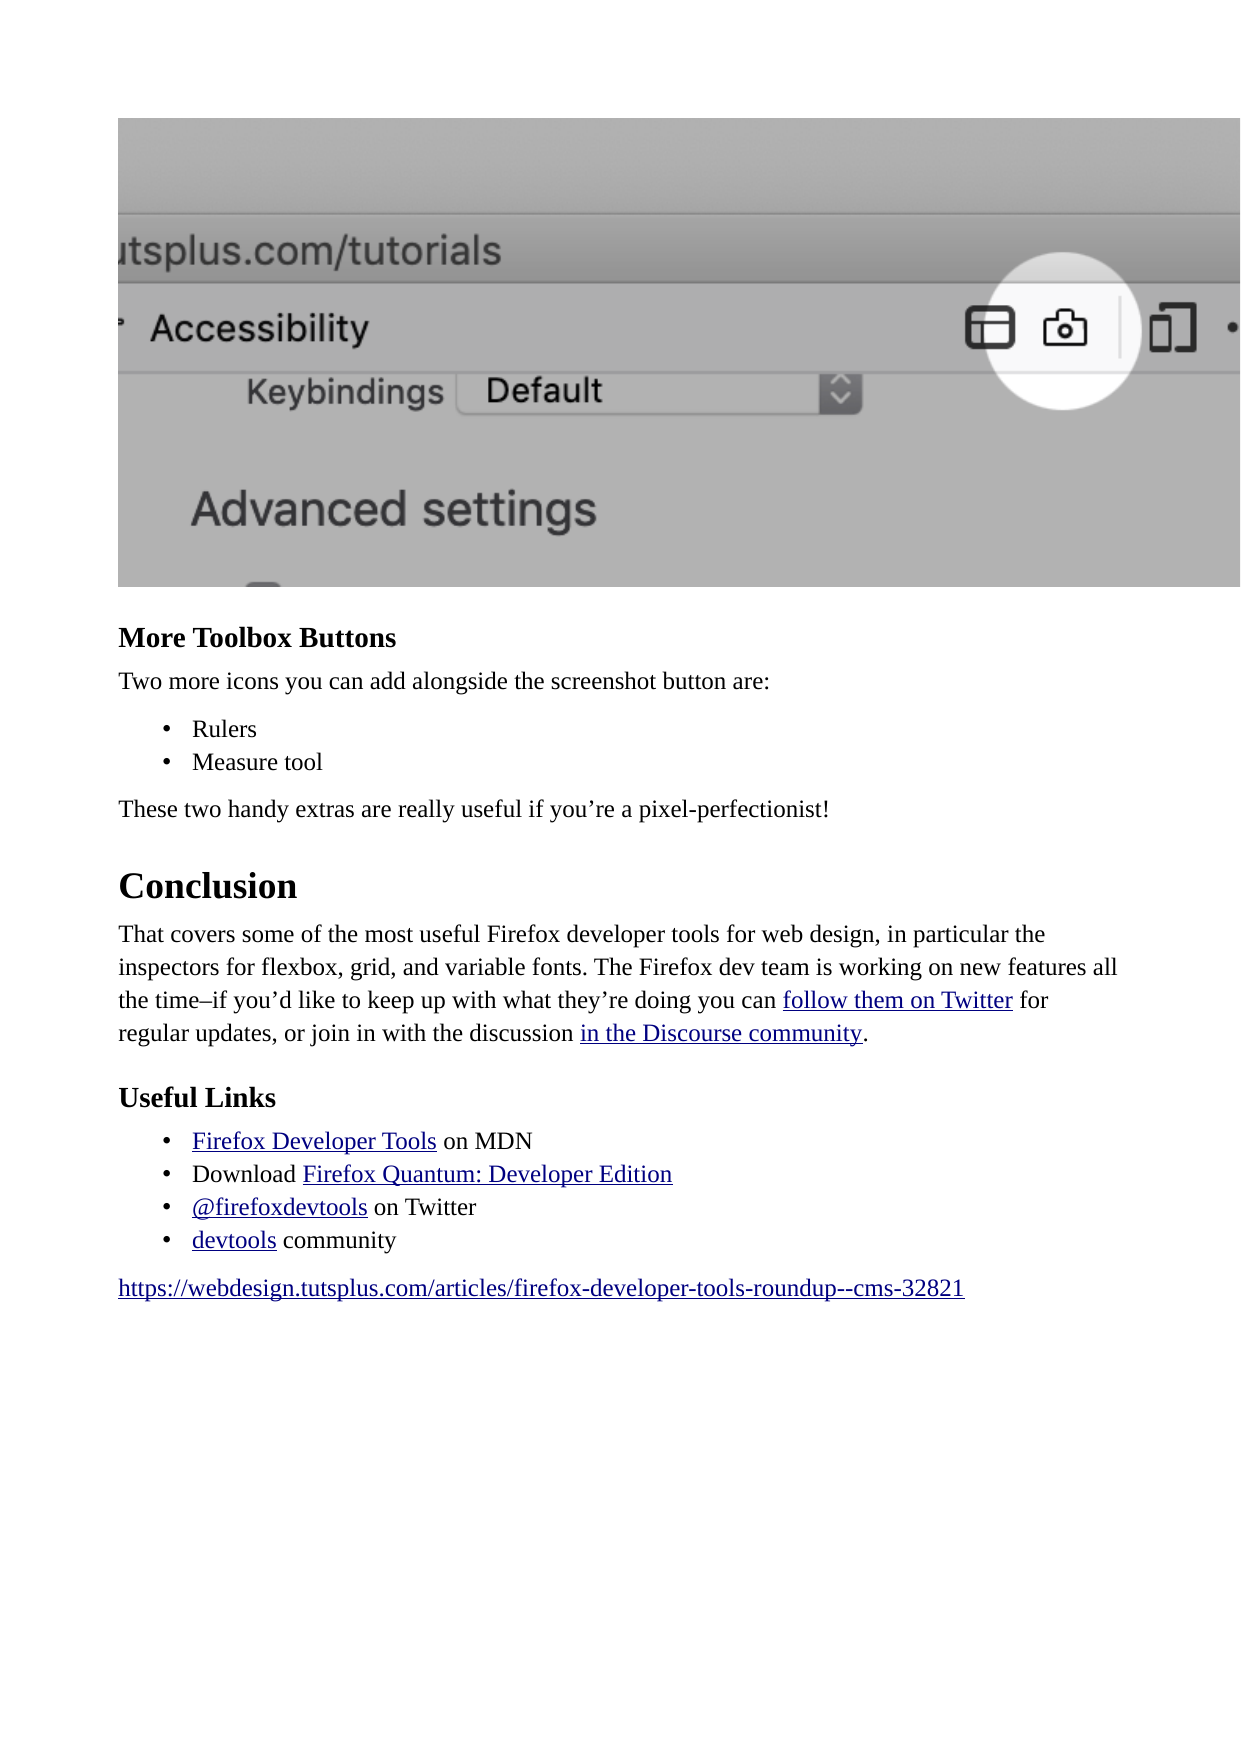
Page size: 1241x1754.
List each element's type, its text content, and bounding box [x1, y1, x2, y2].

subtitle More Toolbox Buttons [118, 620, 1122, 654]
picture [118, 118, 1241, 587]
subtitle Conclusion [118, 863, 1122, 906]
list Firefox Developer Tools on MDN [162, 1126, 1122, 1155]
text https://webdesign.tutsplus.com/articles/firefox-developer-tools-roundup--cms-32821 [118, 1273, 1122, 1301]
list @firefoxdevtools on Twitter [162, 1192, 1122, 1221]
list devtools community [162, 1225, 1122, 1254]
list Measure tool [162, 747, 1122, 776]
subtitle Useful Links [118, 1080, 1122, 1113]
text These two handy extras are really useful if you’re a pixel-perfectionist! [118, 794, 1122, 823]
list Download Firefox Quantum: Developer Edition [162, 1159, 1122, 1188]
text That covers some of the most useful Firefox developer tools for web design, in particular the inspectors for flexbox, grid, and variable fonts. The Firefox dev team is working on new features all the time–if you’d like to keep up with what they’re doing you can follow them on Twitter for regular updates, or join in with the discussion in the Discourse community. [118, 919, 1122, 1046]
text Two more icons you can add alongside the screenshot button are: [118, 666, 1122, 695]
list Rulers [162, 714, 1122, 743]
